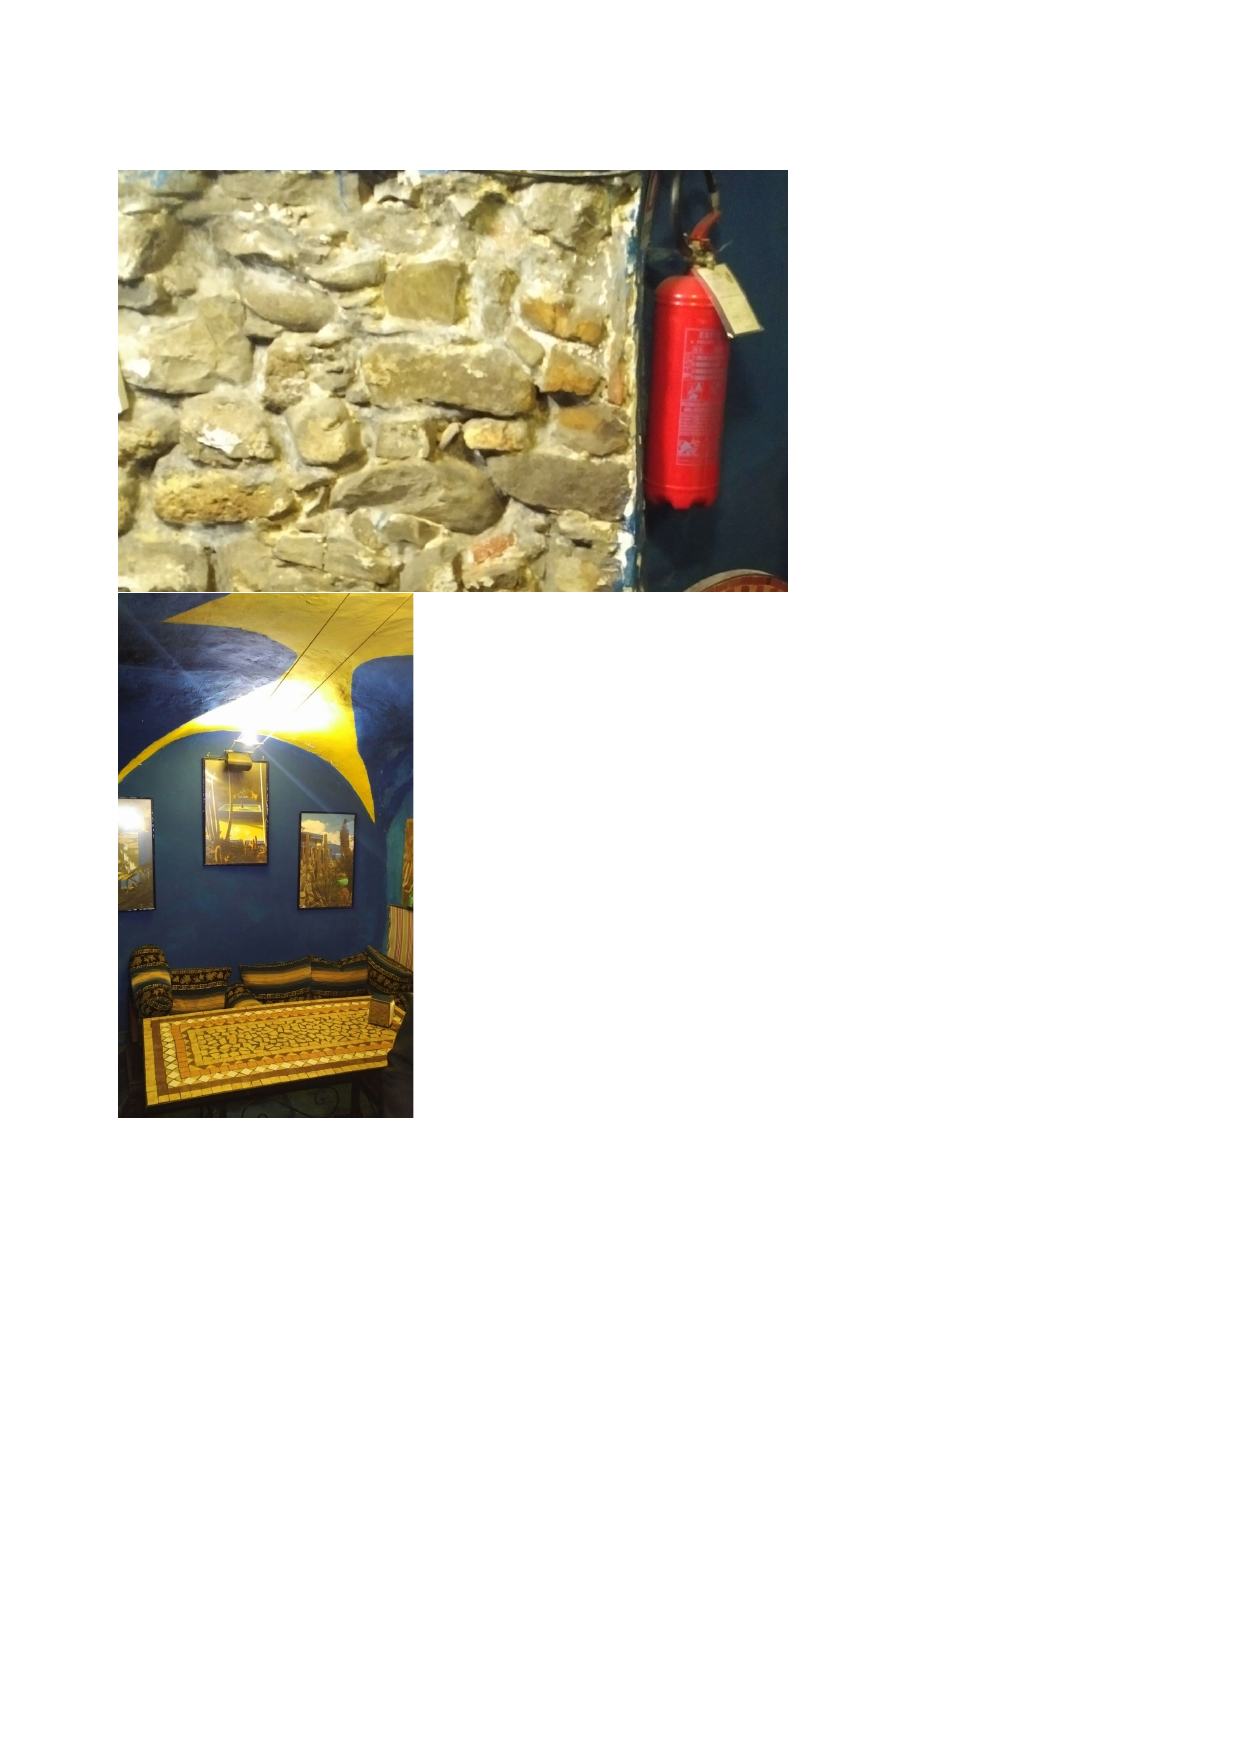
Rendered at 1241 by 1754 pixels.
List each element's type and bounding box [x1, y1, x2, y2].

picture [118, 593, 414, 1118]
picture [118, 170, 788, 592]
